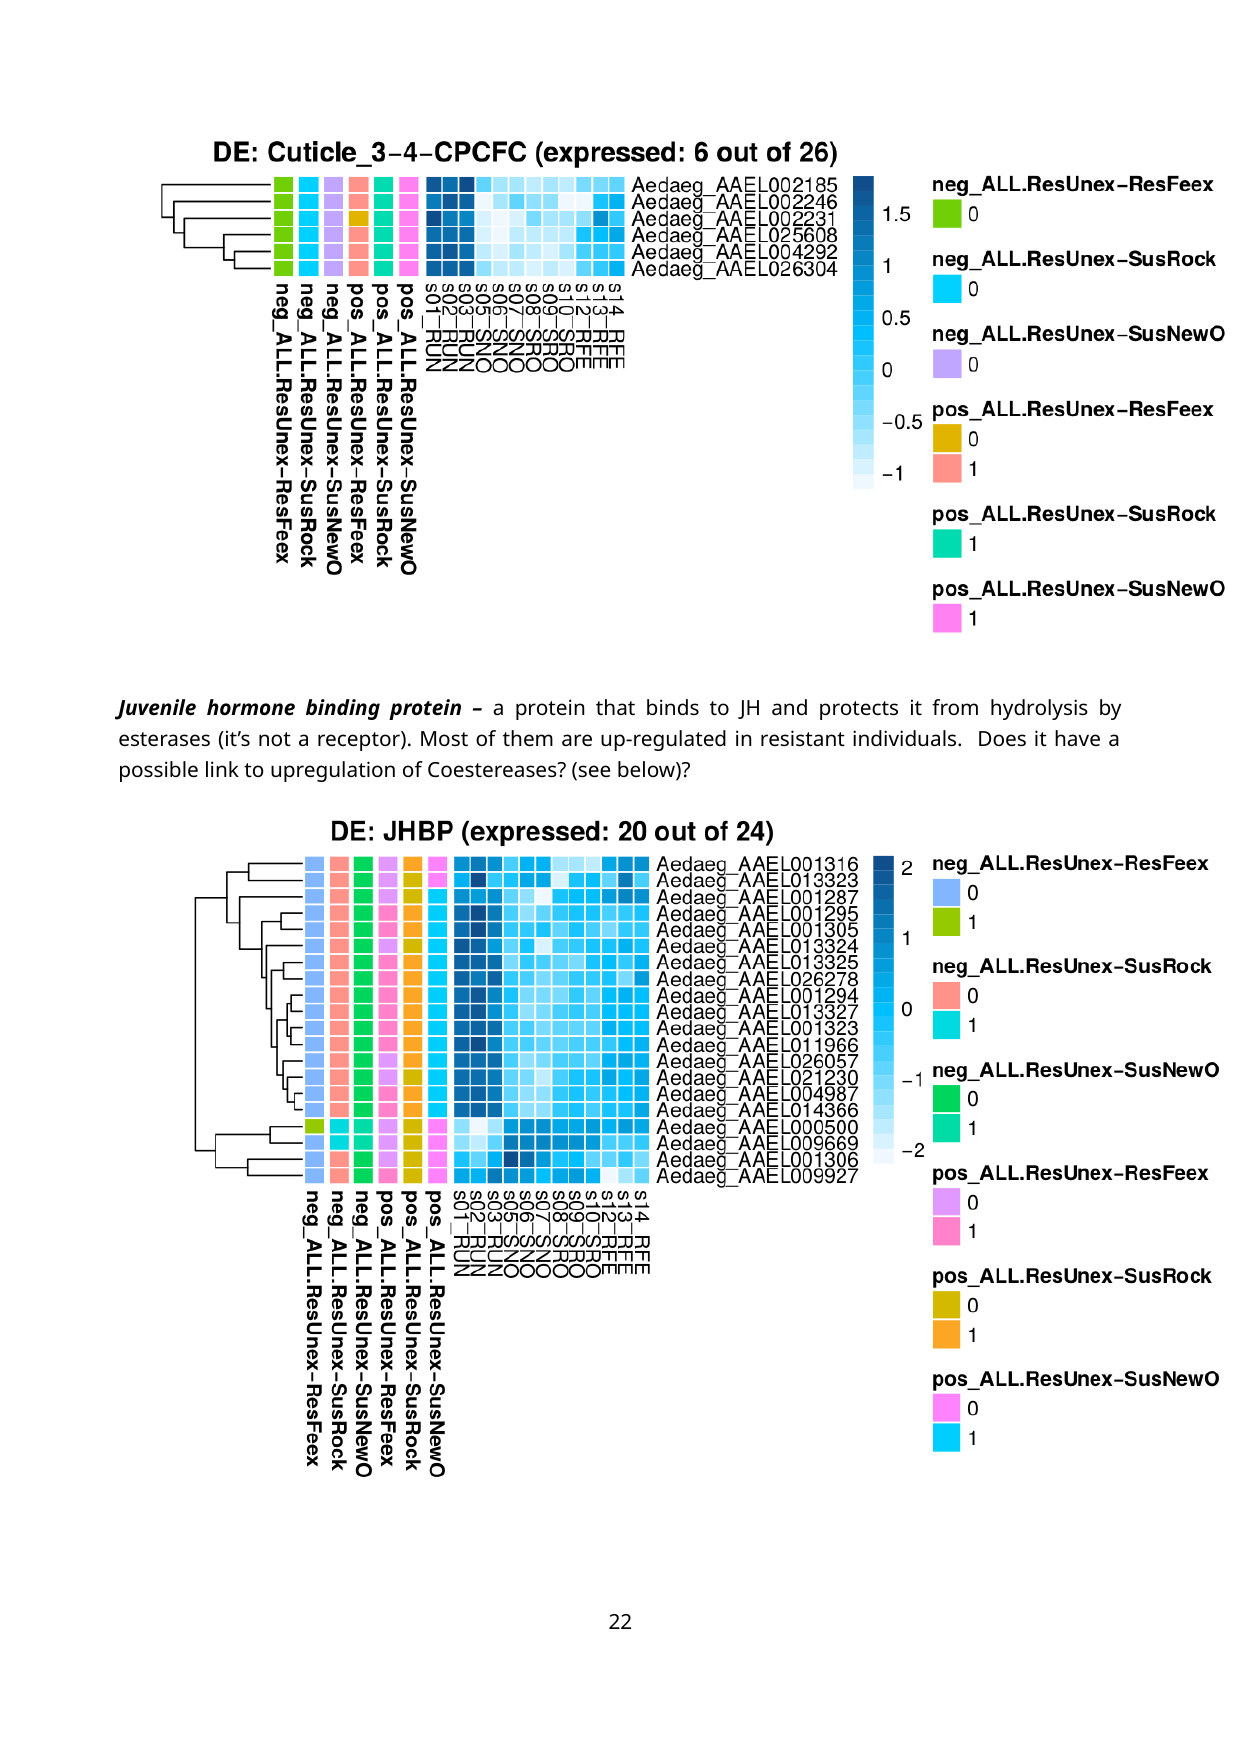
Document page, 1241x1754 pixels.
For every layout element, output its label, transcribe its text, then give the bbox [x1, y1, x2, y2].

picture [118, 118, 1241, 676]
picture [118, 801, 1241, 1537]
text Juvenile hormone binding protein – a protein that binds to JH and protects it from hydrolysis by esterases (it’s not a receptor). Most of them are up-regulated in resistant individuals. Does it have a possible link to upregulation of Coestereases? (see below)? [118, 693, 1122, 784]
